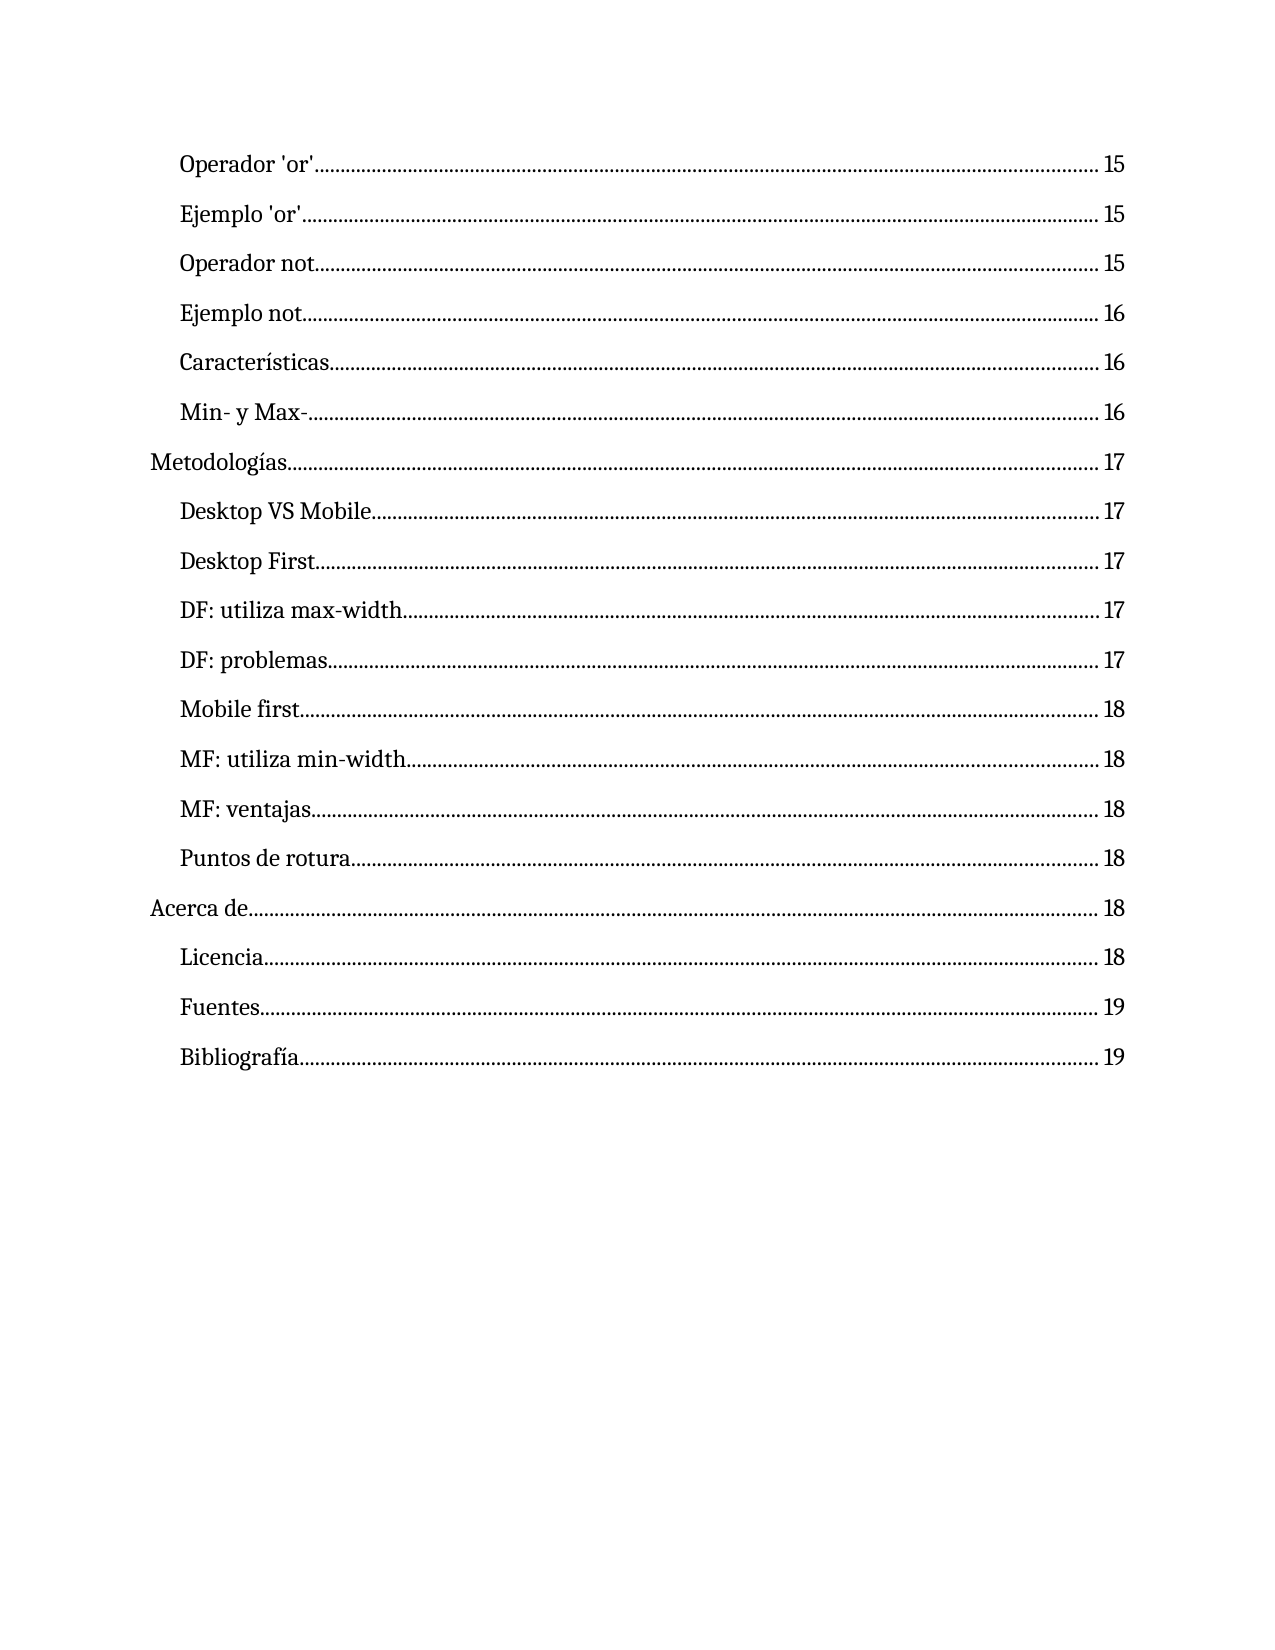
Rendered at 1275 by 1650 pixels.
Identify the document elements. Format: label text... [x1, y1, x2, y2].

text Licencia 18 [179, 943, 1125, 972]
text Metodologías 17 [150, 447, 1125, 476]
text DF: utiliza max-width 17 [179, 596, 1125, 625]
text Puntos de rotura 18 [179, 844, 1125, 873]
text Acerca de 18 [150, 894, 1125, 922]
text DF: problemas 17 [179, 646, 1125, 674]
text Min- y Max- 16 [179, 398, 1125, 427]
text Bibliografía 19 [179, 1042, 1125, 1071]
text Fuentes 19 [179, 993, 1125, 1022]
text Ejemplo not 16 [179, 299, 1125, 327]
text Operador not 15 [179, 249, 1125, 278]
text Ejemplo 'or' 15 [179, 199, 1125, 228]
text Desktop VS Mobile 17 [179, 497, 1125, 526]
text Mobile first 18 [179, 695, 1125, 724]
text Desktop First 17 [179, 547, 1125, 575]
text Características 16 [179, 348, 1125, 377]
text Operador 'or' 15 [179, 150, 1125, 179]
text MF: utiliza min-width 18 [179, 745, 1125, 774]
text MF: ventajas 18 [179, 794, 1125, 823]
